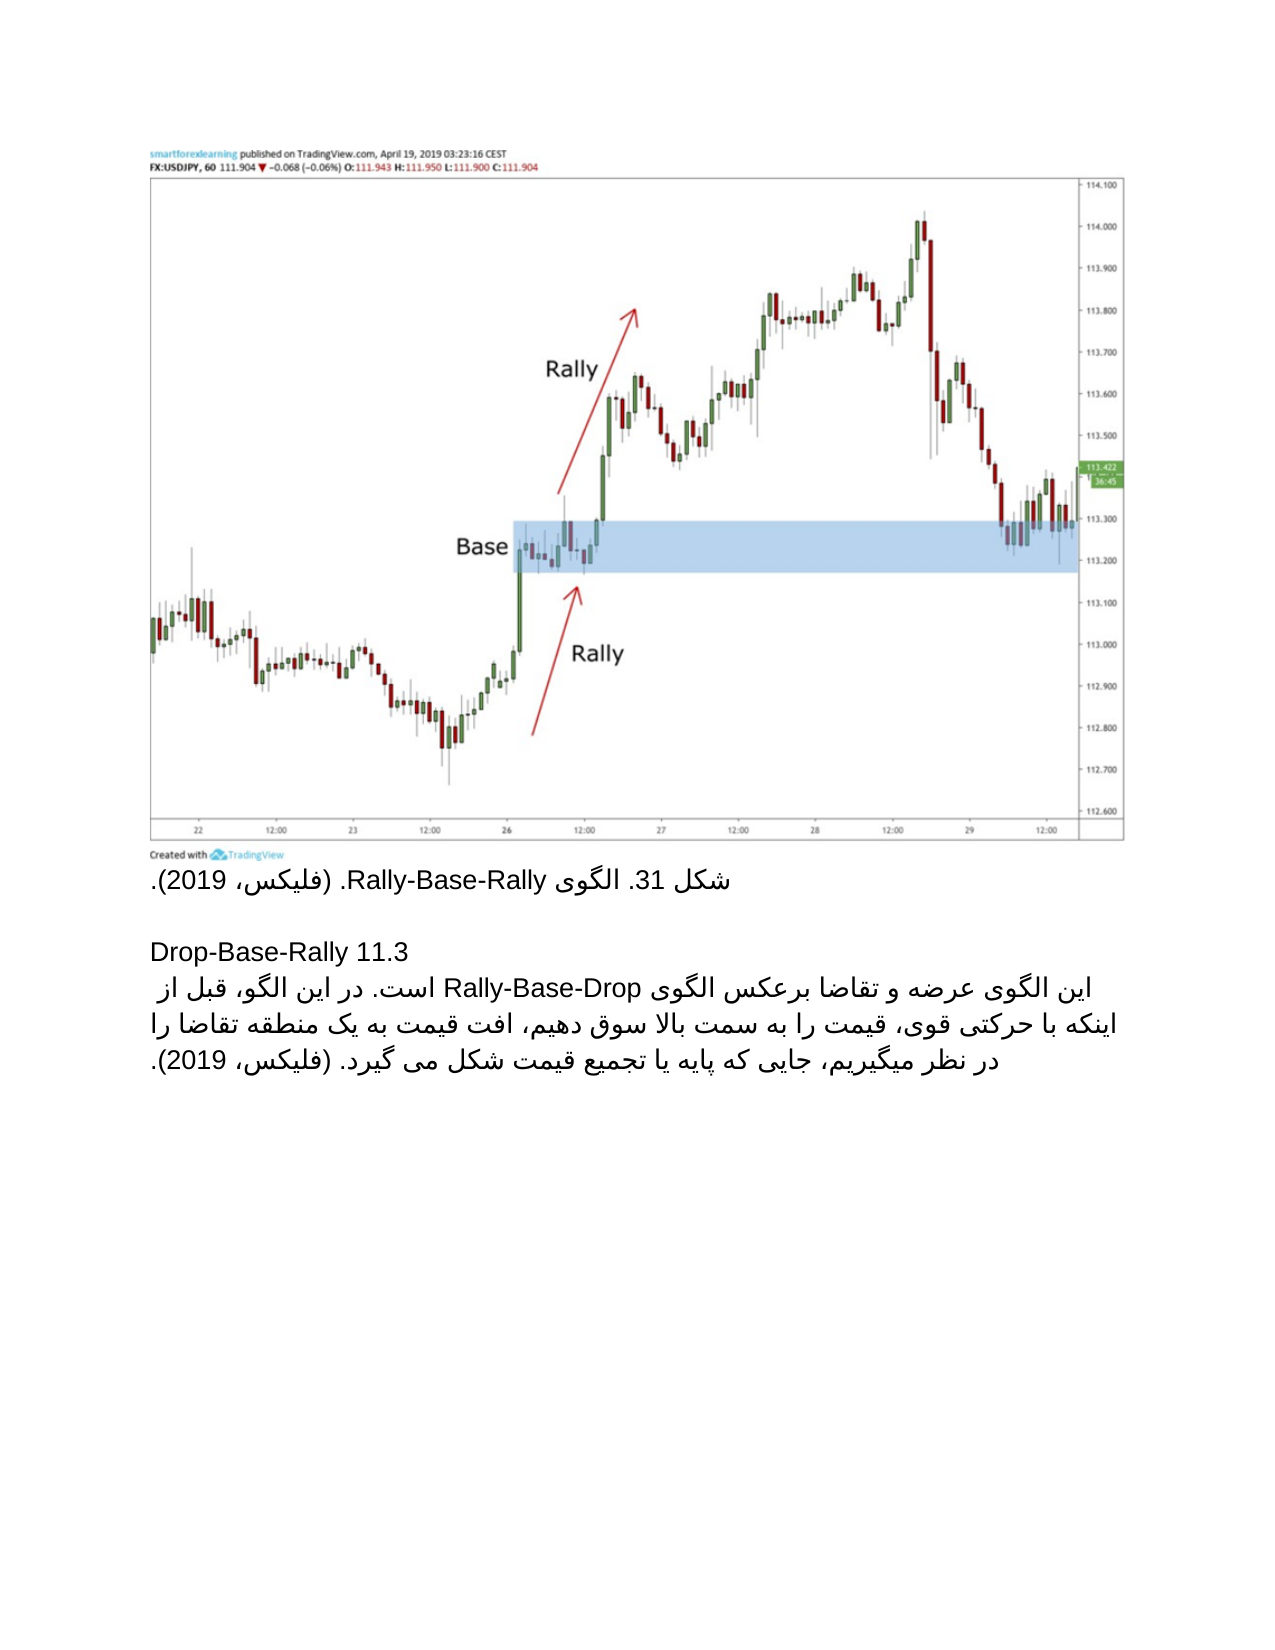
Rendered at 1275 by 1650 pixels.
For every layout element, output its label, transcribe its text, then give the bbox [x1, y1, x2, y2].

text این الگوی عرضه و تقاضا برعکس الگوی Rally-Base-Drop است. در این الگو، قبل از اینکه با حرکتی قوی، قیمت را به سمت بالا سوق دهیم، افت قیمت به یک منطقه تقاضا را در نظر میگیریم، جایی که پایه یا تجمیع قیمت شکل می گیرد. (فلیکس، 2019). [150, 972, 1125, 1075]
text 11.3 Drop-Base-Rally [150, 936, 1125, 967]
text شکل 31. الگوی Rally-Base-Rally. (فلیکس، 2019). [150, 864, 1125, 896]
